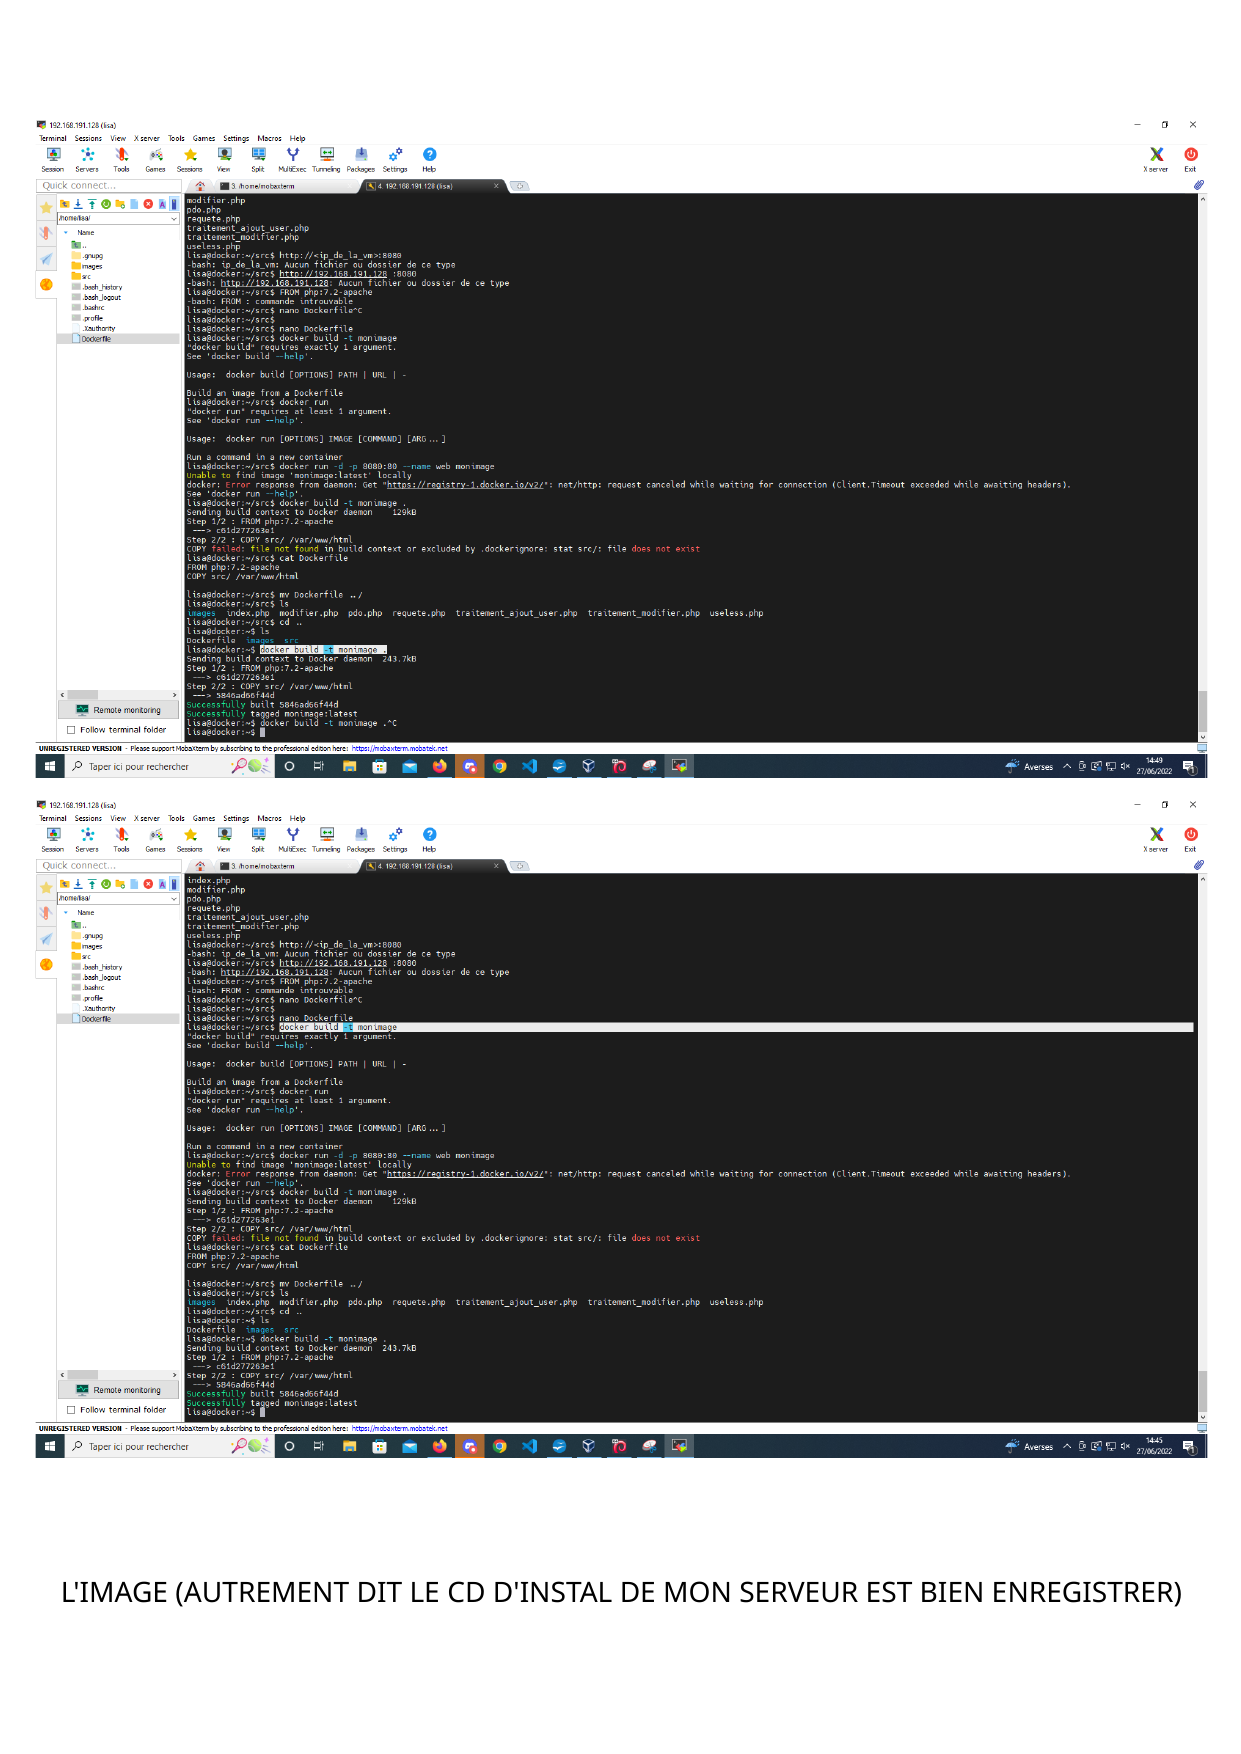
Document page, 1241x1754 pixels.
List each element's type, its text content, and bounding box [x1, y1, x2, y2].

picture [35, 118, 1208, 778]
text L'IMAGE (AUTREMENT DIT LE CD D'INSTAL DE MON SERVEUR EST BIEN ENREGISTRER) [36, 1573, 1207, 1611]
picture [35, 798, 1208, 1458]
